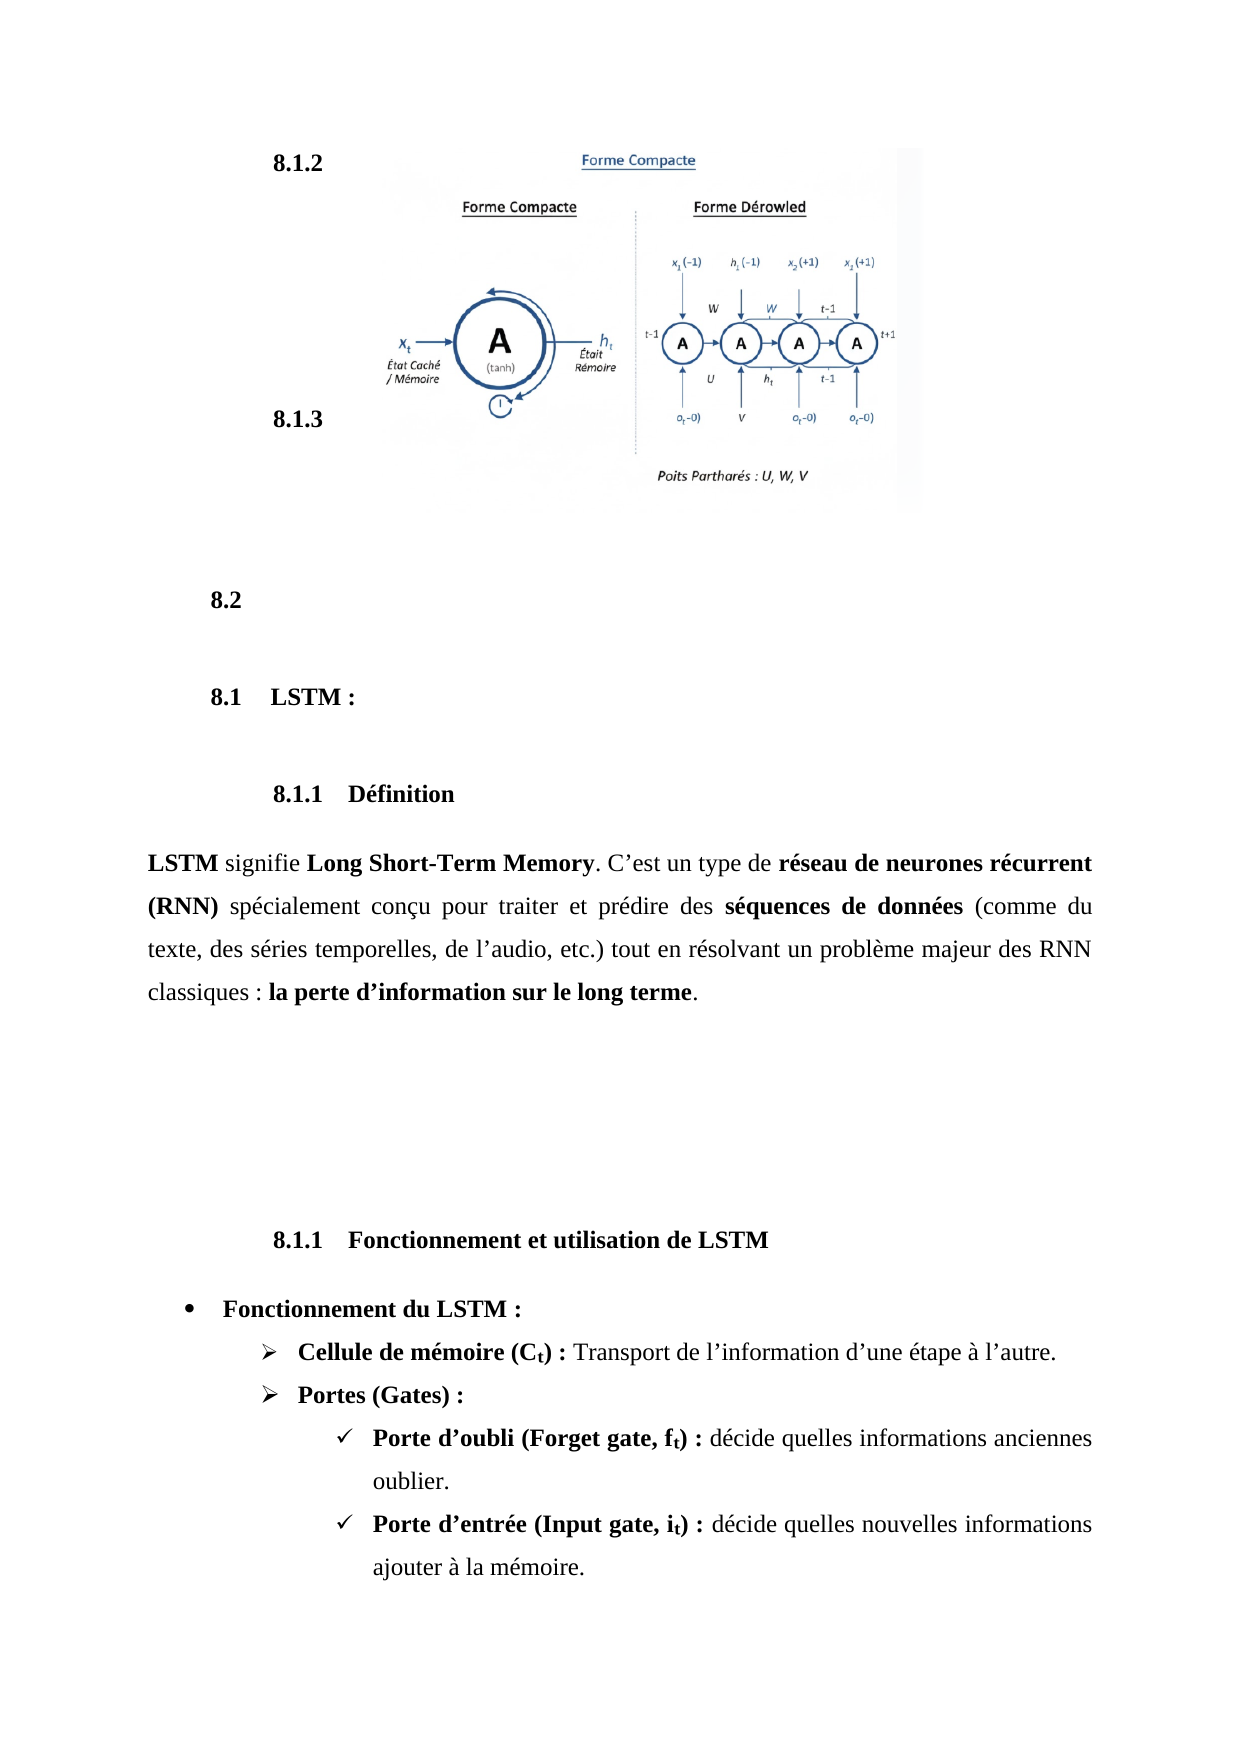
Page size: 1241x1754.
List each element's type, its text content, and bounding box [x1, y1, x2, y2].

list Portes (Gates) : [260, 1380, 1093, 1409]
subtitle Fonctionnement et utilisation de LSTM [273, 1226, 1093, 1254]
list Cellule de mémoire (Cₜ) : Transport de l’information d’une étape à l’autre. [260, 1337, 1093, 1366]
list Porte d’entrée (Input gate, iₜ) : décide quelles nouvelles informations ajouter à la mémoire. [335, 1509, 1093, 1581]
list Fonctionnement du LSTM : [185, 1294, 1093, 1322]
list Porte d’oubli (Forget gate, fₜ) : décide quelles informations anciennes oublier. [335, 1423, 1093, 1495]
subtitle LSTM : [210, 682, 1093, 711]
subtitle Définition [273, 779, 1093, 808]
text LSTM signifie Long Short-Term Memory. C’est un type de réseau de neurones récurrent (RNN) spécialement conçu pour traiter et prédire des séquences de données (comme du texte, des séries temporelles, de l’audio, etc.) tout en résolvant un problème majeur des RNN classiques : la perte d’information sur le long terme. [148, 848, 1093, 1006]
